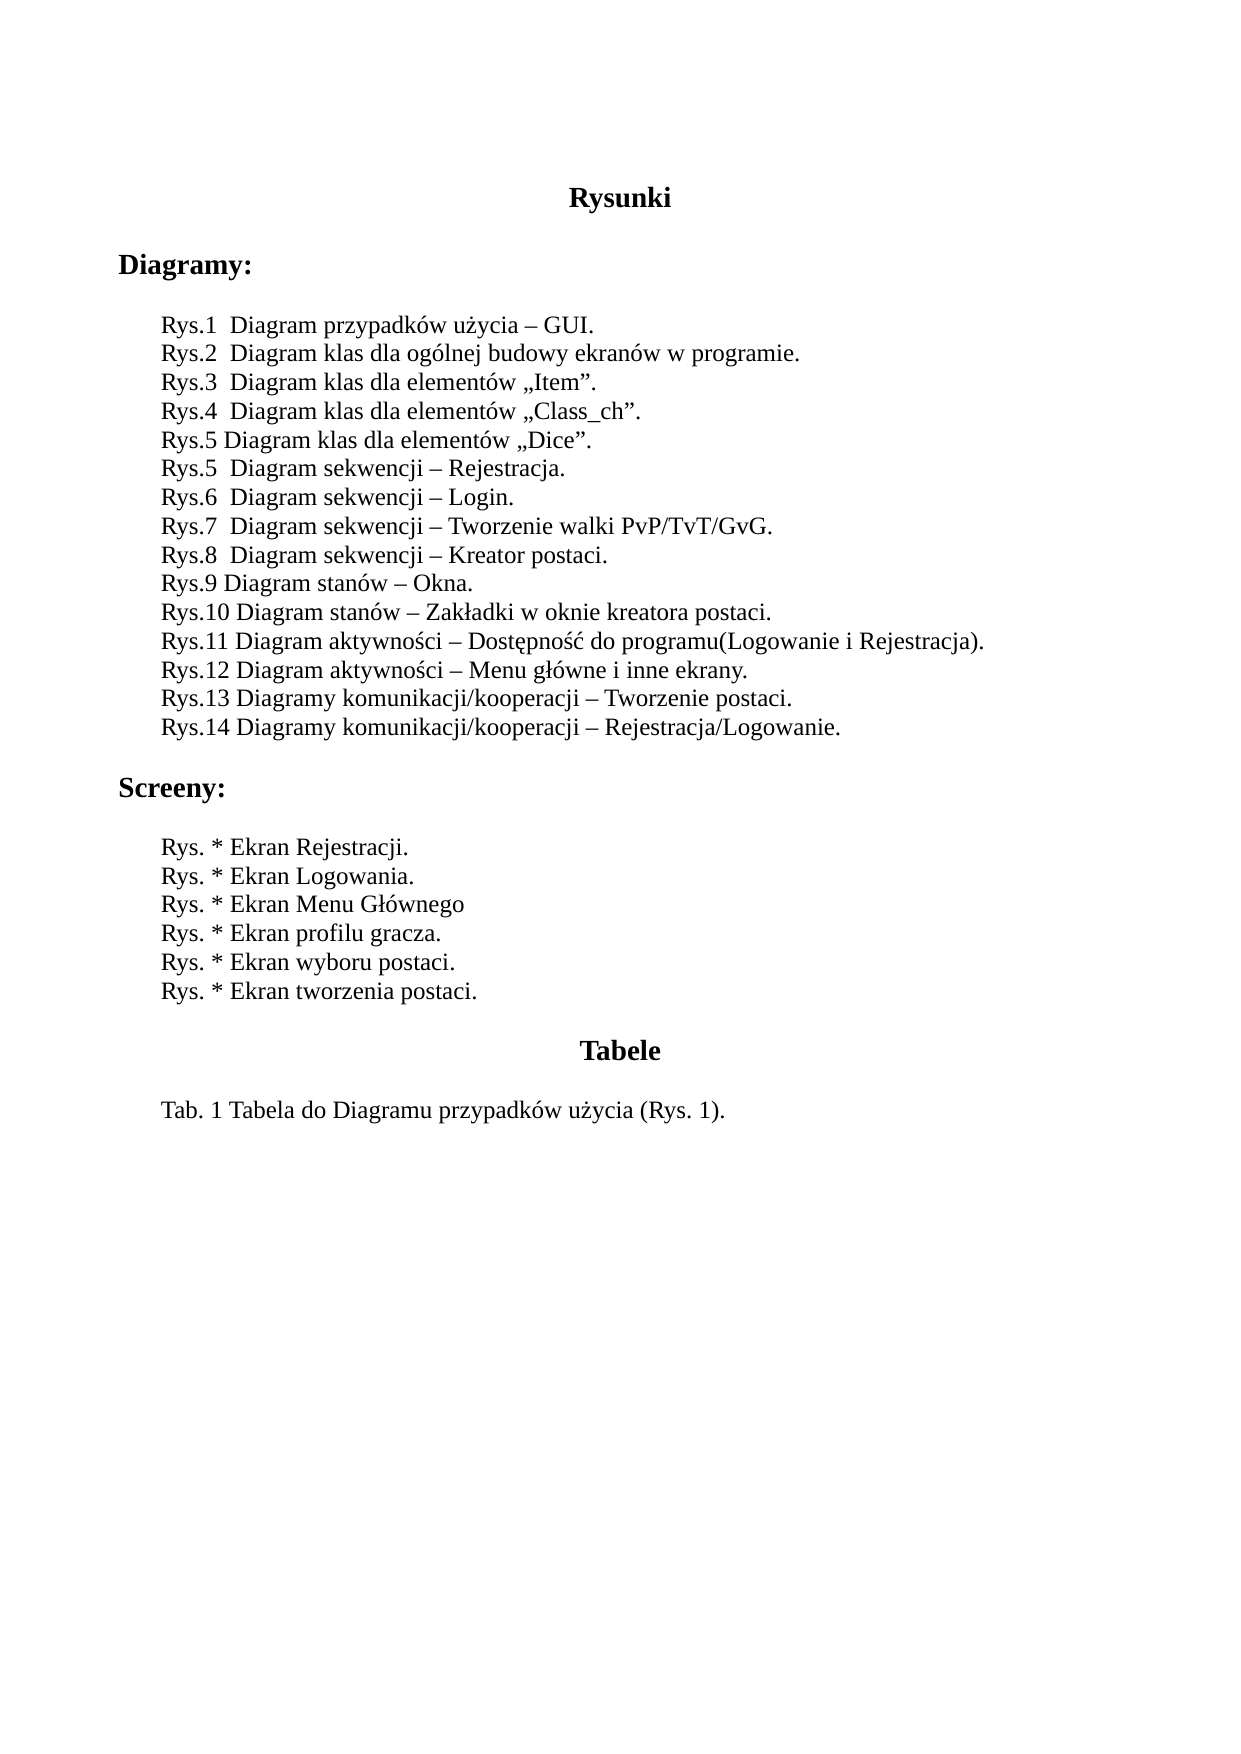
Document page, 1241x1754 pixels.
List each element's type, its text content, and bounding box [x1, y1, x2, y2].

text Rys.10 Diagram stanów – Zakładki w oknie kreatora postaci. [118, 597, 1122, 626]
text Screeny: [118, 770, 1122, 803]
text Rys.5 Diagram sekwencji – Rejestracja. [118, 453, 1122, 482]
text Rys.3 Diagram klas dla elementów „Item”. [118, 367, 1122, 396]
text Rys.9 Diagram stanów – Okna. [118, 568, 1122, 597]
text Rys. * Ekran profilu gracza. [118, 918, 1122, 947]
text Rys.14 Diagramy komunikacji/kooperacji – Rejestracja/Logowanie. [118, 712, 1122, 741]
text Rys.7 Diagram sekwencji – Tworzenie walki PvP/TvT/GvG. [118, 511, 1122, 540]
text Tab. 1 Tabela do Diagramu przypadków użycia (Rys. 1). [118, 1096, 1122, 1124]
text Rys.1 Diagram przypadków użycia – GUI. [118, 310, 1122, 338]
text Rys.5 Diagram klas dla elementów „Dice”. [118, 425, 1122, 453]
text Rys. * Ekran Logowania. [118, 861, 1122, 889]
text Rys.8 Diagram sekwencji – Kreator postaci. [118, 540, 1122, 568]
text Rys.12 Diagram aktywności – Menu główne i inne ekrany. [118, 655, 1122, 683]
text Rys.6 Diagram sekwencji – Login. [118, 482, 1122, 511]
text Rys.4 Diagram klas dla elementów „Class_ch”. [118, 396, 1122, 425]
text Rys. * Ekran Menu Głównego [118, 889, 1122, 918]
text Diagramy: [118, 247, 1122, 281]
text Rys.2 Diagram klas dla ogólnej budowy ekranów w programie. [118, 338, 1122, 367]
text Rys. * Ekran Rejestracji. [118, 832, 1122, 861]
text Rys. * Ekran tworzenia postaci. [118, 976, 1122, 1004]
text Rysunki [118, 180, 1122, 214]
text Tabele [118, 1033, 1122, 1067]
text Rys.13 Diagramy komunikacji/kooperacji – Tworzenie postaci. [118, 683, 1122, 712]
text Rys.11 Diagram aktywności – Dostępność do programu(Logowanie i Rejestracja). [118, 626, 1122, 655]
text Rys. * Ekran wyboru postaci. [118, 947, 1122, 976]
